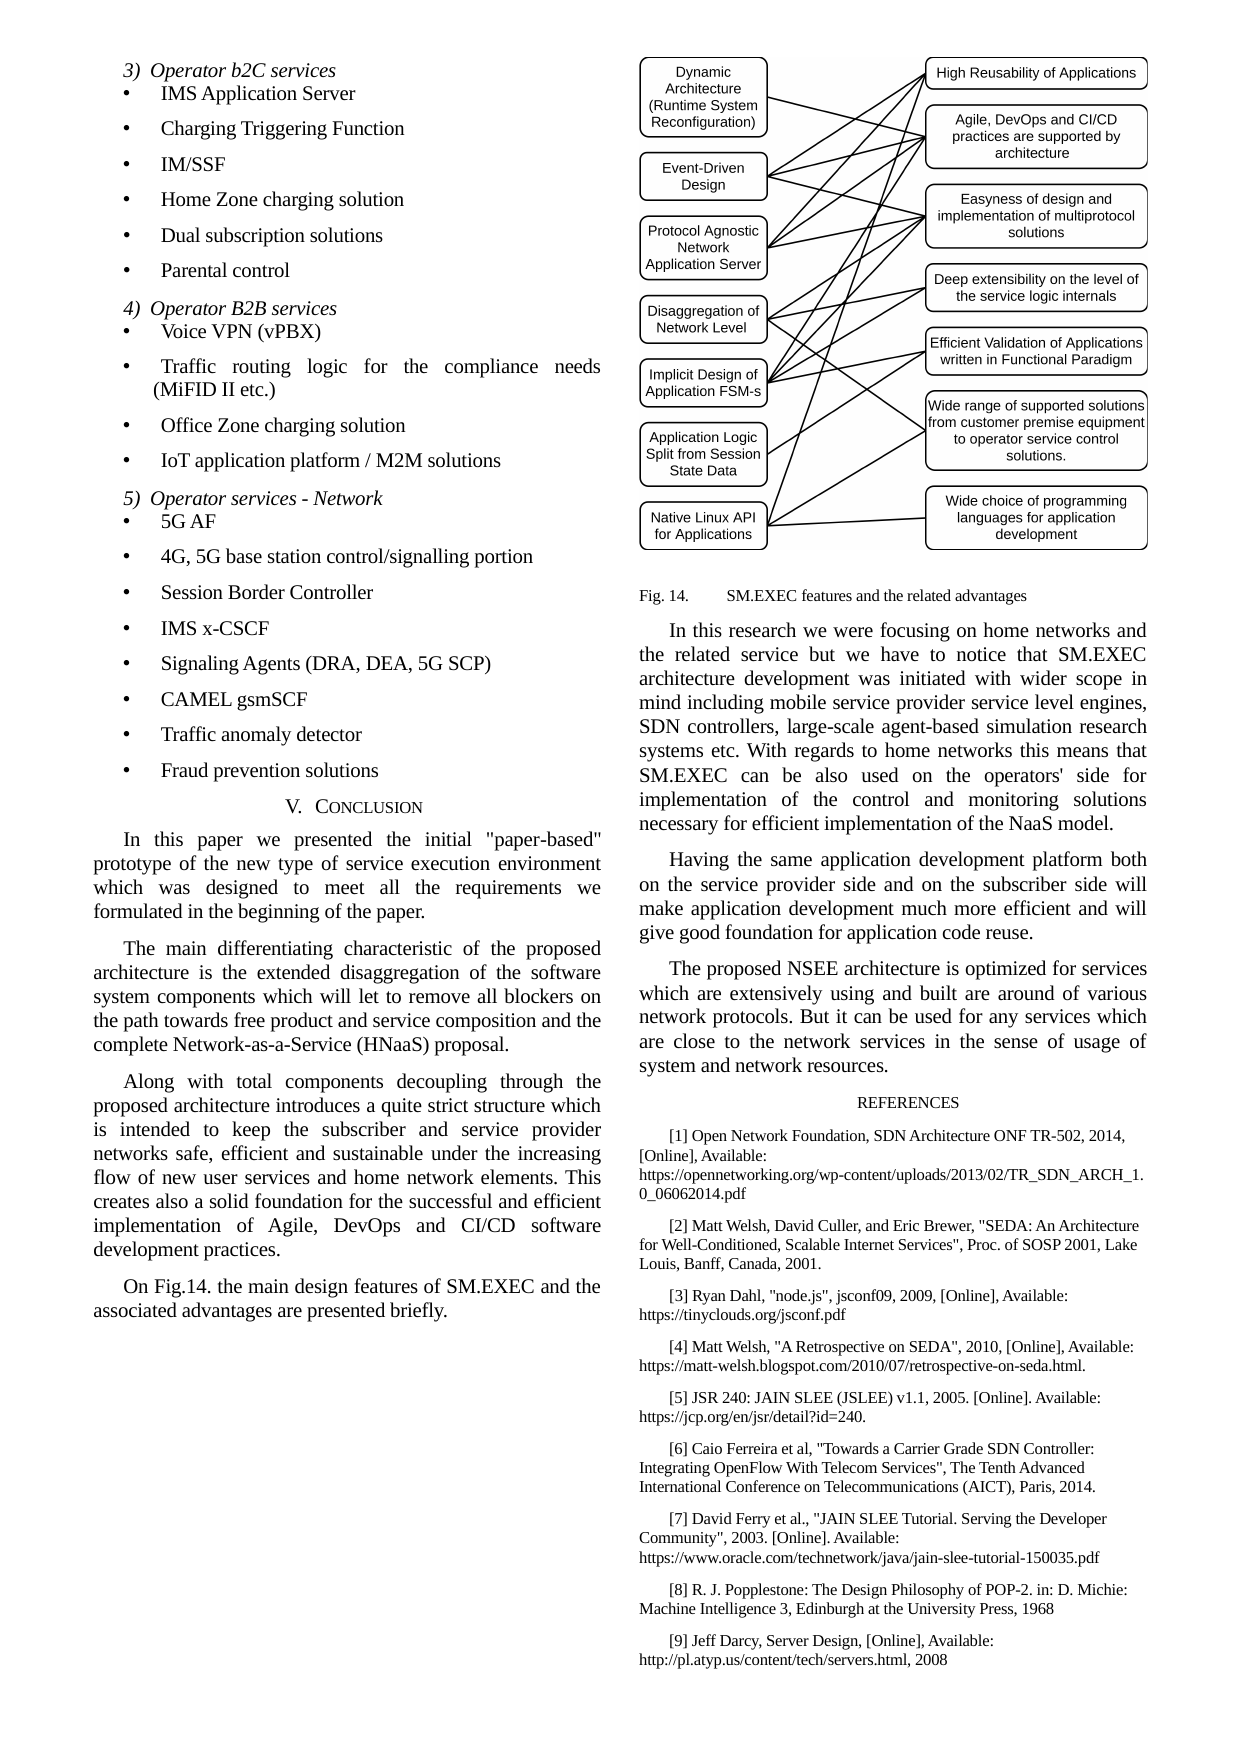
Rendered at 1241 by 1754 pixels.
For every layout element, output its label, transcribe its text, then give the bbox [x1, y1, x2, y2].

picture [639, 57, 1148, 550]
list IMS x-CSCF [123, 617, 601, 639]
list Session Border Controller [123, 581, 601, 604]
list SM.EXEC features and the related advantages [639, 586, 1147, 605]
text In this research we were focusing on home networks and the related service but we have to notice that SM.EXEC architecture development was initiated with wider scope in mind including mobile service provider service level engines, SDN controllers, large-scale agent-based simulation research systems etc. With regards to home networks this means that SM.EXEC can be also used on the operators' side for implementation of the control and monitoring solutions necessary for efficient implementation of the NaaS model. [639, 618, 1147, 835]
list Fraud prevention solutions [123, 759, 601, 782]
text On Fig.14. the main design features of SM.EXEC and the associated advantages are presented briefly. [93, 1274, 601, 1322]
text The proposed NSEE architecture is optimized for services which are extensively using and built are around of various network protocols. But it can be used for any services which are close to the network services in the sense of usage of system and network resources. [639, 956, 1147, 1077]
subtitle 5) Operator services - Network [93, 485, 601, 510]
list IM/SSF [123, 153, 601, 176]
subtitle 4) Operator B2B services [93, 295, 601, 320]
subtitle 3) Operator b2C services [93, 57, 601, 82]
list Traffic routing logic for the compliance needs (MiFID II etc.) [123, 356, 601, 401]
text The main differentiating characteristic of the proposed architecture is the extended disaggregation of the software system components which will let to remove all blockers on the path towards free product and service composition and the complete Network-as-a-Service (HNaaS) proposal. [93, 936, 601, 1056]
text [5] JSR 240: JAIN SLEE (JSLEE) v1.1, 2005. [Online]. Available: https://jcp.org/en/jsr/detail?id=240. [639, 1388, 1147, 1426]
subtitle Conclusion [93, 794, 601, 818]
text [7] David Ferry et al., "JAIN SLEE Tutorial. Serving the Developer Community", 2003. [Online]. Available: https://www.oracle.com/technetwork/java/jain-slee-tutorial-150035.pdf [639, 1509, 1147, 1567]
text In this paper we presented the initial "paper-based" prototype of the new type of service execution environment which was designed to meet all the requirements we formulated in the beginning of the paper. [93, 827, 601, 923]
text [1] Open Network Foundation, SDN Architecture ONF TR-502, 2014, [Online], Available: https://opennetworking.org/wp-content/uploads/2013/02/TR_SDN_ARCH_1.0_06062014.pdf [639, 1126, 1147, 1203]
text Along with total components decoupling through the proposed architecture introduces a quite strict structure which is intended to keep the subscriber and service provider networks safe, efficient and sustainable under the increasing flow of new user services and home network elements. This creates also a solid foundation for the successful and efficient implementation of Agile, DevOps and CI/CD software development practices. [93, 1069, 601, 1261]
text references [639, 1089, 1147, 1113]
text Having the same application development platform both on the service provider side and on the subscriber side will make application development much more efficient and will give good foundation for application code reuse. [639, 847, 1147, 944]
list 5G AF [123, 510, 601, 533]
list 4G, 5G base station control/signalling portion [123, 546, 601, 568]
list Parental control [123, 259, 601, 282]
list Voice VPN (vPBX) [123, 320, 601, 343]
text [4] Matt Welsh, "A Retrospective on SEDA", 2010, [Online], Available: https://matt-welsh.blogspot.com/2010/07/retrospective-on-seda.html. [639, 1337, 1147, 1375]
text [9] Jeff Darcy, Server Design, [Online], Available: http://pl.atyp.us/content/tech/servers.html, 2008 [639, 1630, 1147, 1669]
text [3] Ryan Dahl, "node.js", jsconf09, 2009, [Online], Available: https://tinyclouds.org/jsconf.pdf [639, 1286, 1147, 1324]
list Home Zone charging solution [123, 188, 601, 211]
list Traffic anomaly detector [123, 723, 601, 746]
list Charging Triggering Function [123, 117, 601, 140]
list IMS Application Server [123, 82, 601, 105]
list Dual subscription solutions [123, 224, 601, 247]
text [2] Matt Welsh, David Culler, and Eric Brewer, "SEDA: An Architecture for Well-Conditioned, Scalable Internet Services", Proc. of SOSP 2001, Lake Louis, Banff, Canada, 2001. [639, 1216, 1147, 1273]
list Signaling Agents (DRA, DEA, 5G SCP) [123, 652, 601, 675]
list CAMEL gsmSCF [123, 688, 601, 711]
list Office Zone charging solution [123, 414, 601, 437]
text [8] R. J. Popplestone: The Design Philosophy of POP-2. in: D. Michie: Machine Intelligence 3, Edinburgh at the University Press, 1968 [639, 1579, 1147, 1618]
list IoT application platform / M2M solutions [123, 449, 601, 472]
text [6] Caio Ferreira et al, "Towards a Carrier Grade SDN Controller: Integrating OpenFlow With Telecom Services", The Tenth Advanced International Conference on Telecommunications (AICT), Paris, 2014. [639, 1439, 1147, 1496]
